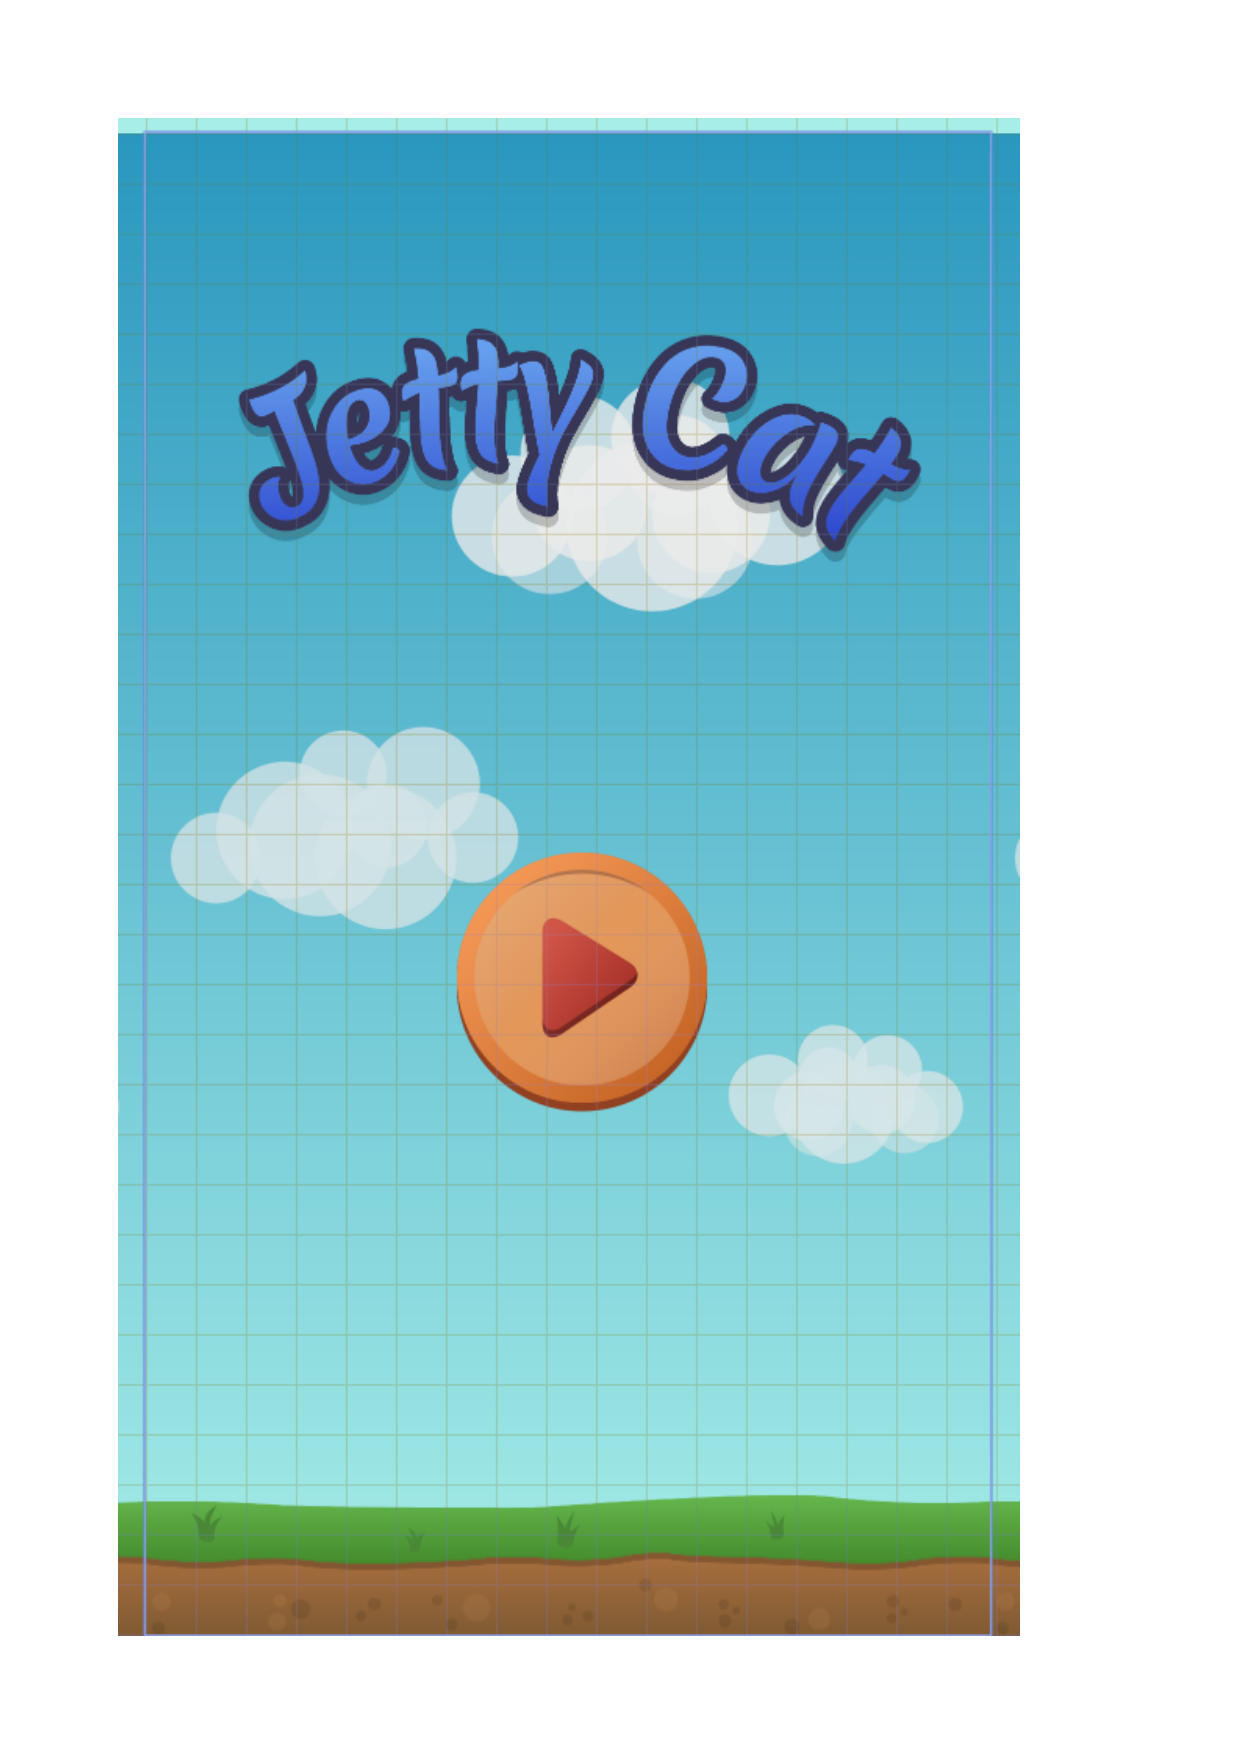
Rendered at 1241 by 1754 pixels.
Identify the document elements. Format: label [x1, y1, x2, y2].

picture [118, 118, 1020, 1636]
